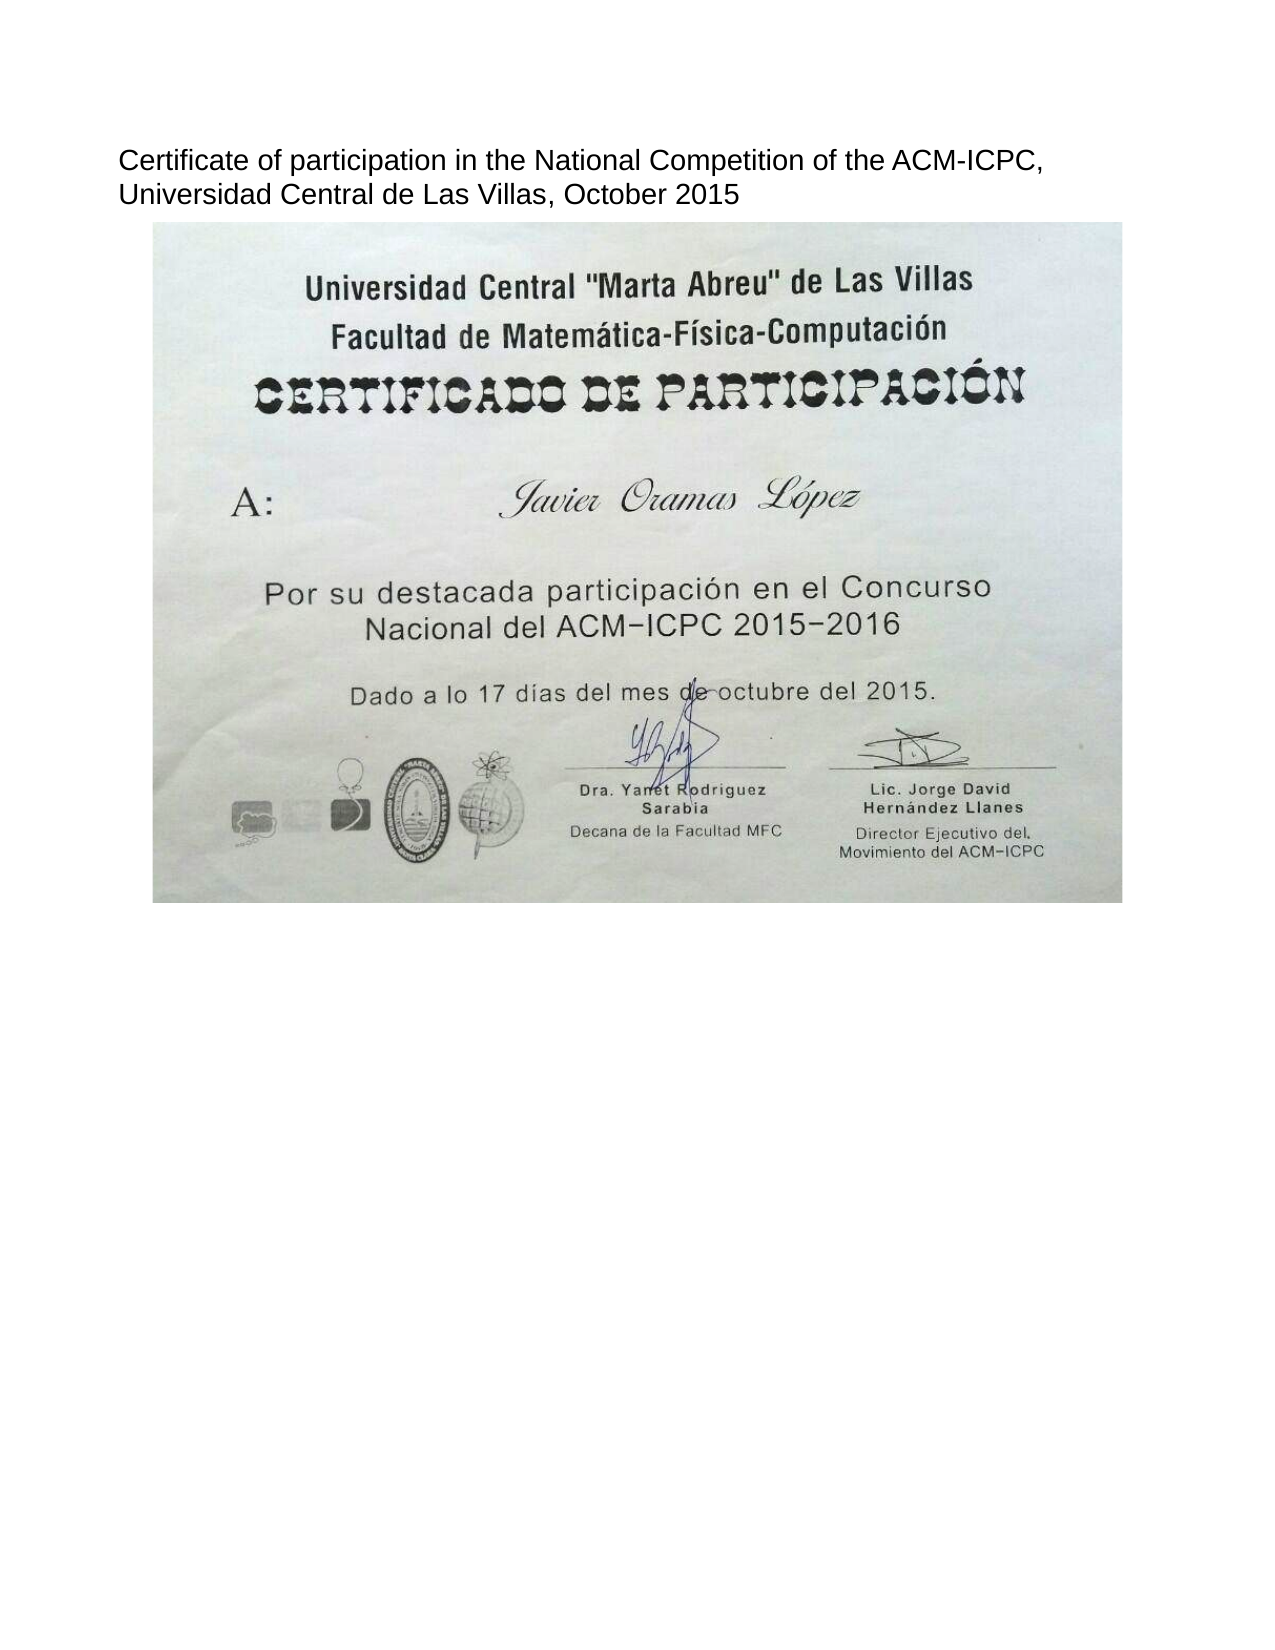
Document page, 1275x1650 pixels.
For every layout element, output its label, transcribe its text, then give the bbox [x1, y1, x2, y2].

subtitle Certificate of participation in the National Competition of the ACM-ICPC, Universidad Central de Las Villas, October 2015 [118, 143, 1157, 210]
picture [152, 222, 1123, 903]
